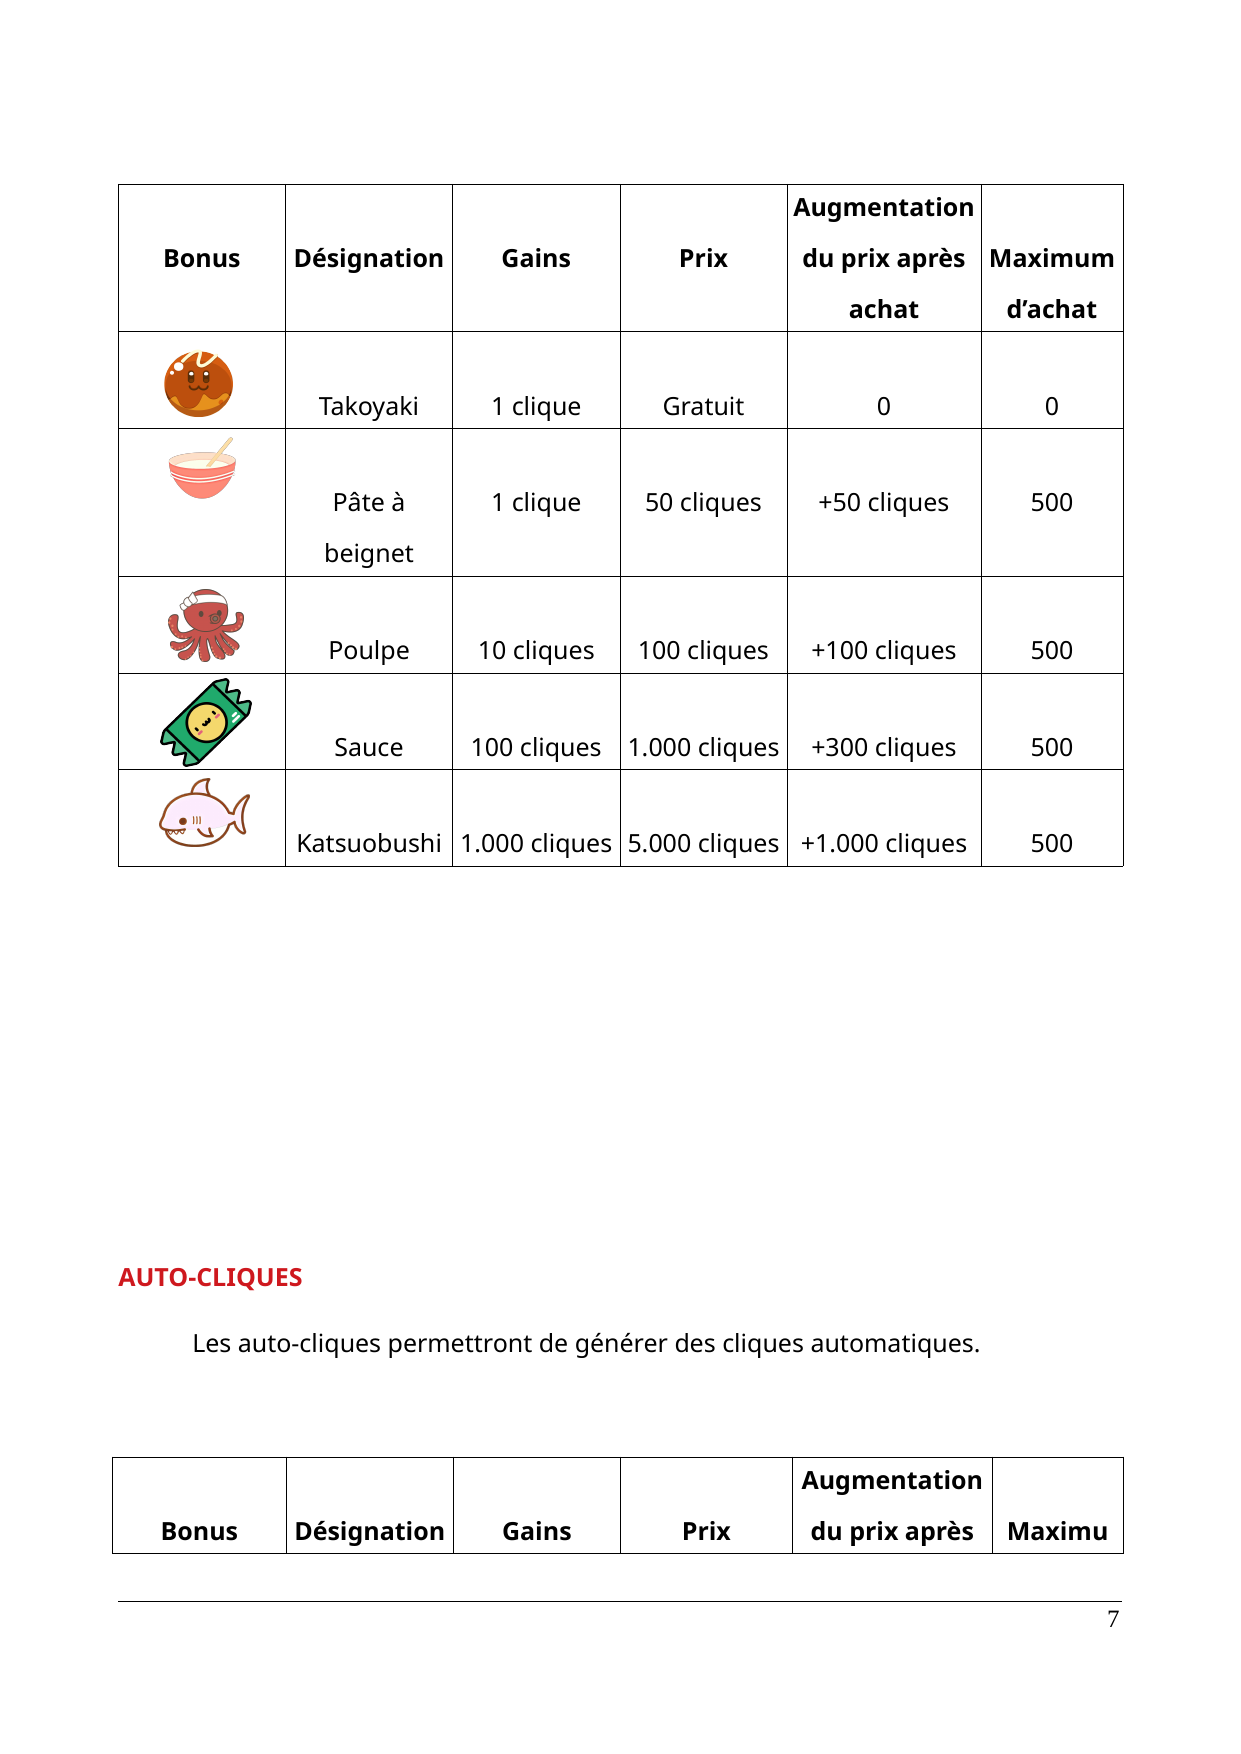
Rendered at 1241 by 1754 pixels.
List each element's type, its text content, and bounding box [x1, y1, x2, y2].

table_header Désignation [287, 1458, 453, 1553]
table_cell 100 cliques [453, 674, 620, 769]
table_cell 100 cliques [621, 577, 787, 672]
table_cell 1.000 cliques [621, 674, 787, 769]
text AUTO-CLIQUES [118, 1260, 1122, 1294]
table_cell 5.000 cliques [621, 770, 787, 866]
text Les auto-cliques permettront de générer des cliques automatiques. [118, 1325, 1122, 1359]
picture [159, 778, 250, 847]
table_cell 0 [788, 332, 981, 428]
table_cell Pâte à beignet [286, 429, 452, 576]
picture [168, 437, 236, 499]
table_cell 50 cliques [621, 429, 787, 576]
table_cell +100 cliques [788, 577, 981, 672]
table_header Désignation [286, 185, 452, 331]
table_header Bonus [119, 185, 285, 331]
table_header Gains [454, 1458, 620, 1553]
table_cell Takoyaki [286, 332, 452, 428]
table_header Maximum d’achat [982, 185, 1123, 331]
table_header Bonus [113, 1458, 286, 1553]
table_header Gains [453, 185, 620, 331]
table_header Augmentation du prix après [793, 1458, 992, 1553]
table_cell 500 [982, 429, 1123, 576]
table_header Prix [621, 1458, 792, 1553]
table_cell 500 [982, 770, 1123, 866]
table_cell [119, 770, 285, 866]
table_cell +1.000 cliques [788, 770, 981, 866]
table_cell Gratuit [621, 332, 787, 428]
table_header Prix [621, 185, 787, 331]
picture [168, 589, 244, 662]
table_header Augmentation du prix après achat [788, 185, 981, 331]
table_cell [119, 332, 285, 428]
table_cell 1.000 cliques [453, 770, 620, 866]
table_cell 500 [982, 674, 1123, 769]
table_cell 1 clique [453, 429, 620, 576]
table_cell 500 [982, 577, 1123, 672]
table_cell [119, 429, 285, 576]
table_cell Poulpe [286, 577, 452, 672]
table_cell +50 cliques [788, 429, 981, 576]
table_cell 0 [982, 332, 1123, 428]
table_cell 1 clique [453, 332, 620, 428]
picture [155, 340, 242, 423]
table_cell [119, 674, 285, 769]
table_cell Katsuobushi [286, 770, 452, 866]
table_header Maximu [993, 1458, 1123, 1553]
picture [160, 678, 252, 767]
table_cell +300 cliques [788, 674, 981, 769]
table_cell Sauce [286, 674, 452, 769]
table_cell 10 cliques [453, 577, 620, 672]
table_cell [119, 577, 285, 672]
